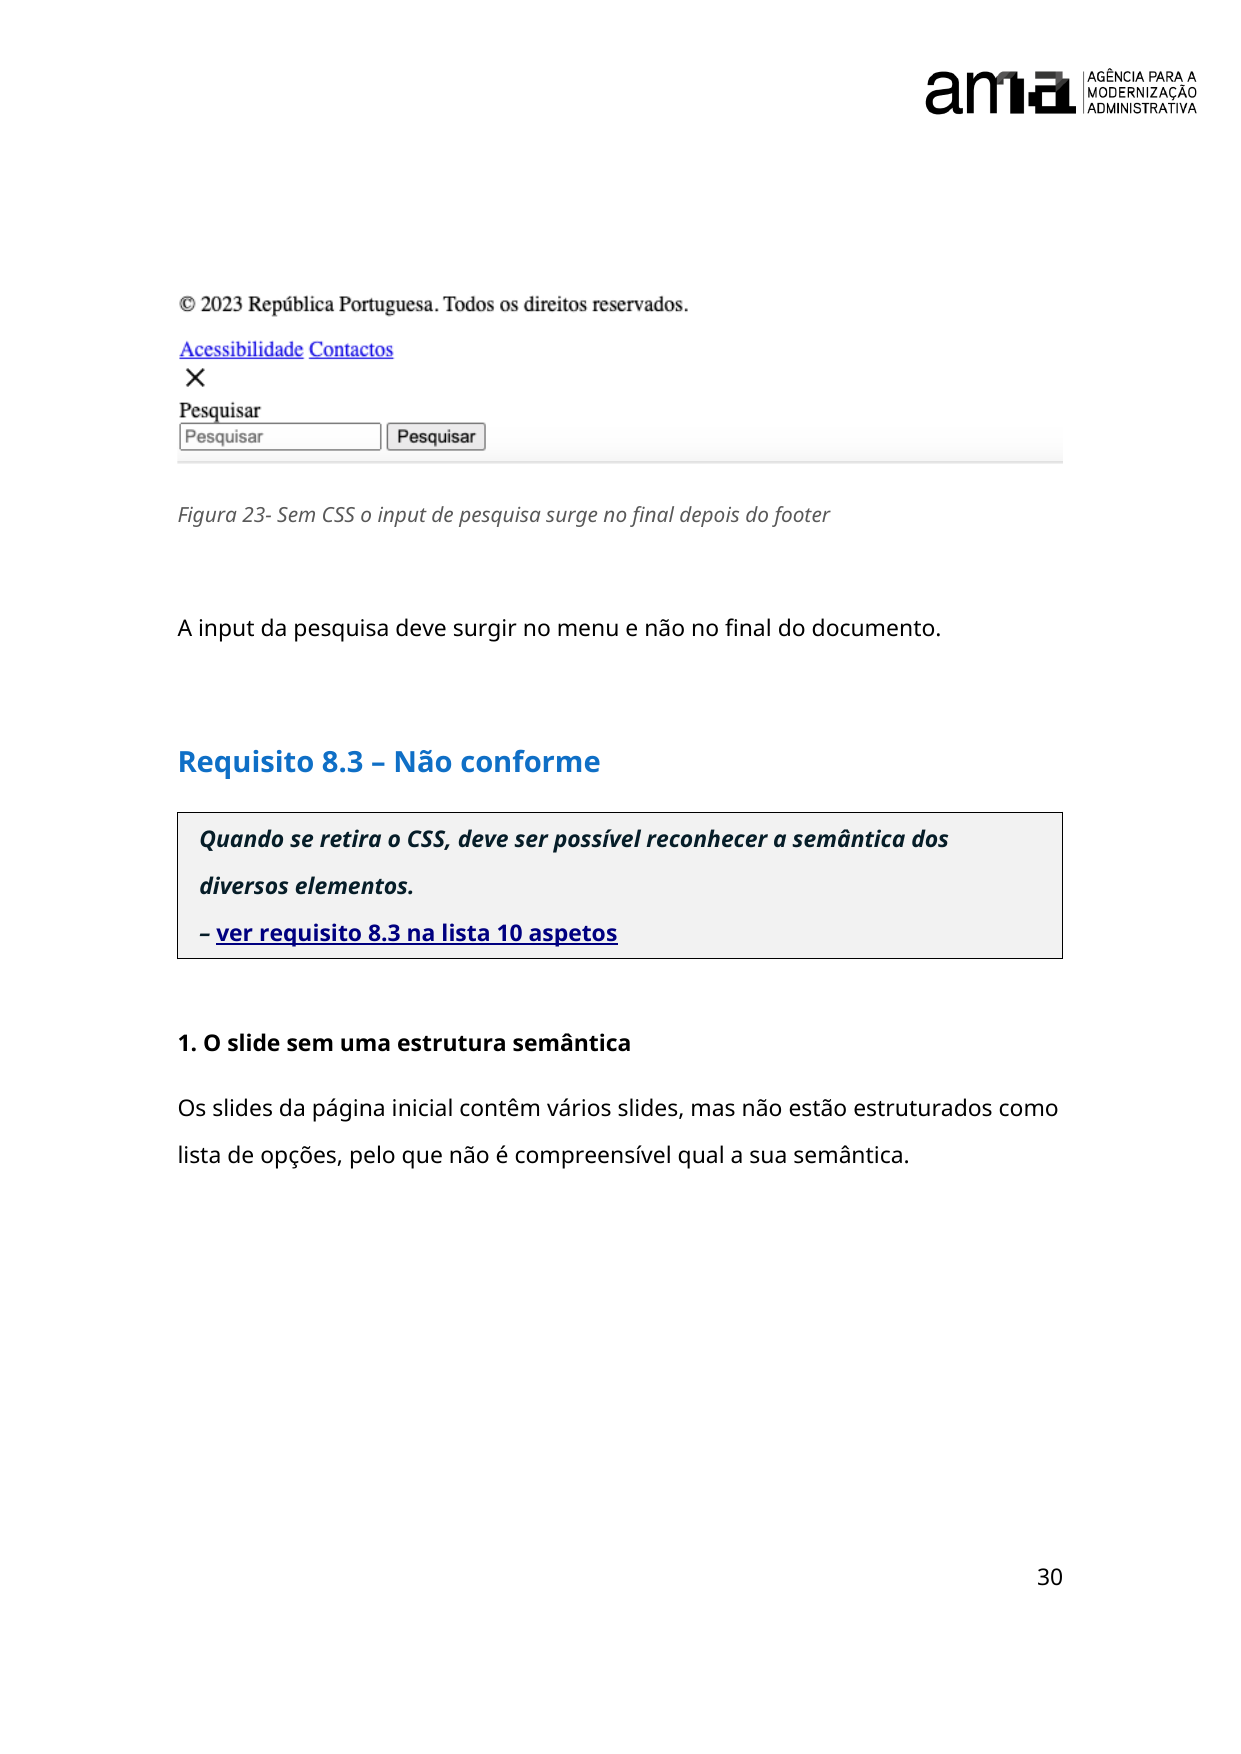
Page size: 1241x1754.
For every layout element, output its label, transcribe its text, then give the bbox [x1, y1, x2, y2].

text 1. O slide sem uma estrutura semântica [177, 1027, 1063, 1058]
text A input da pesquisa deve surgir no menu e não no final do documento. [177, 611, 1063, 643]
subtitle Requisito 8.3 – Não conforme [177, 742, 1063, 781]
text Figura 23- Sem CSS o input de pesquisa surge no final depois do footer [177, 500, 1063, 528]
text Quando se retira o CSS, deve ser possível reconhecer a semântica dos diversos elementos. – ver requisito 8.3 na lista 10 aspetos [178, 813, 1062, 958]
text Os slides da página inicial contêm vários slides, mas não estão estruturados como lista de opções, pelo que não é compreensível qual a sua semântica. [177, 1092, 1063, 1170]
